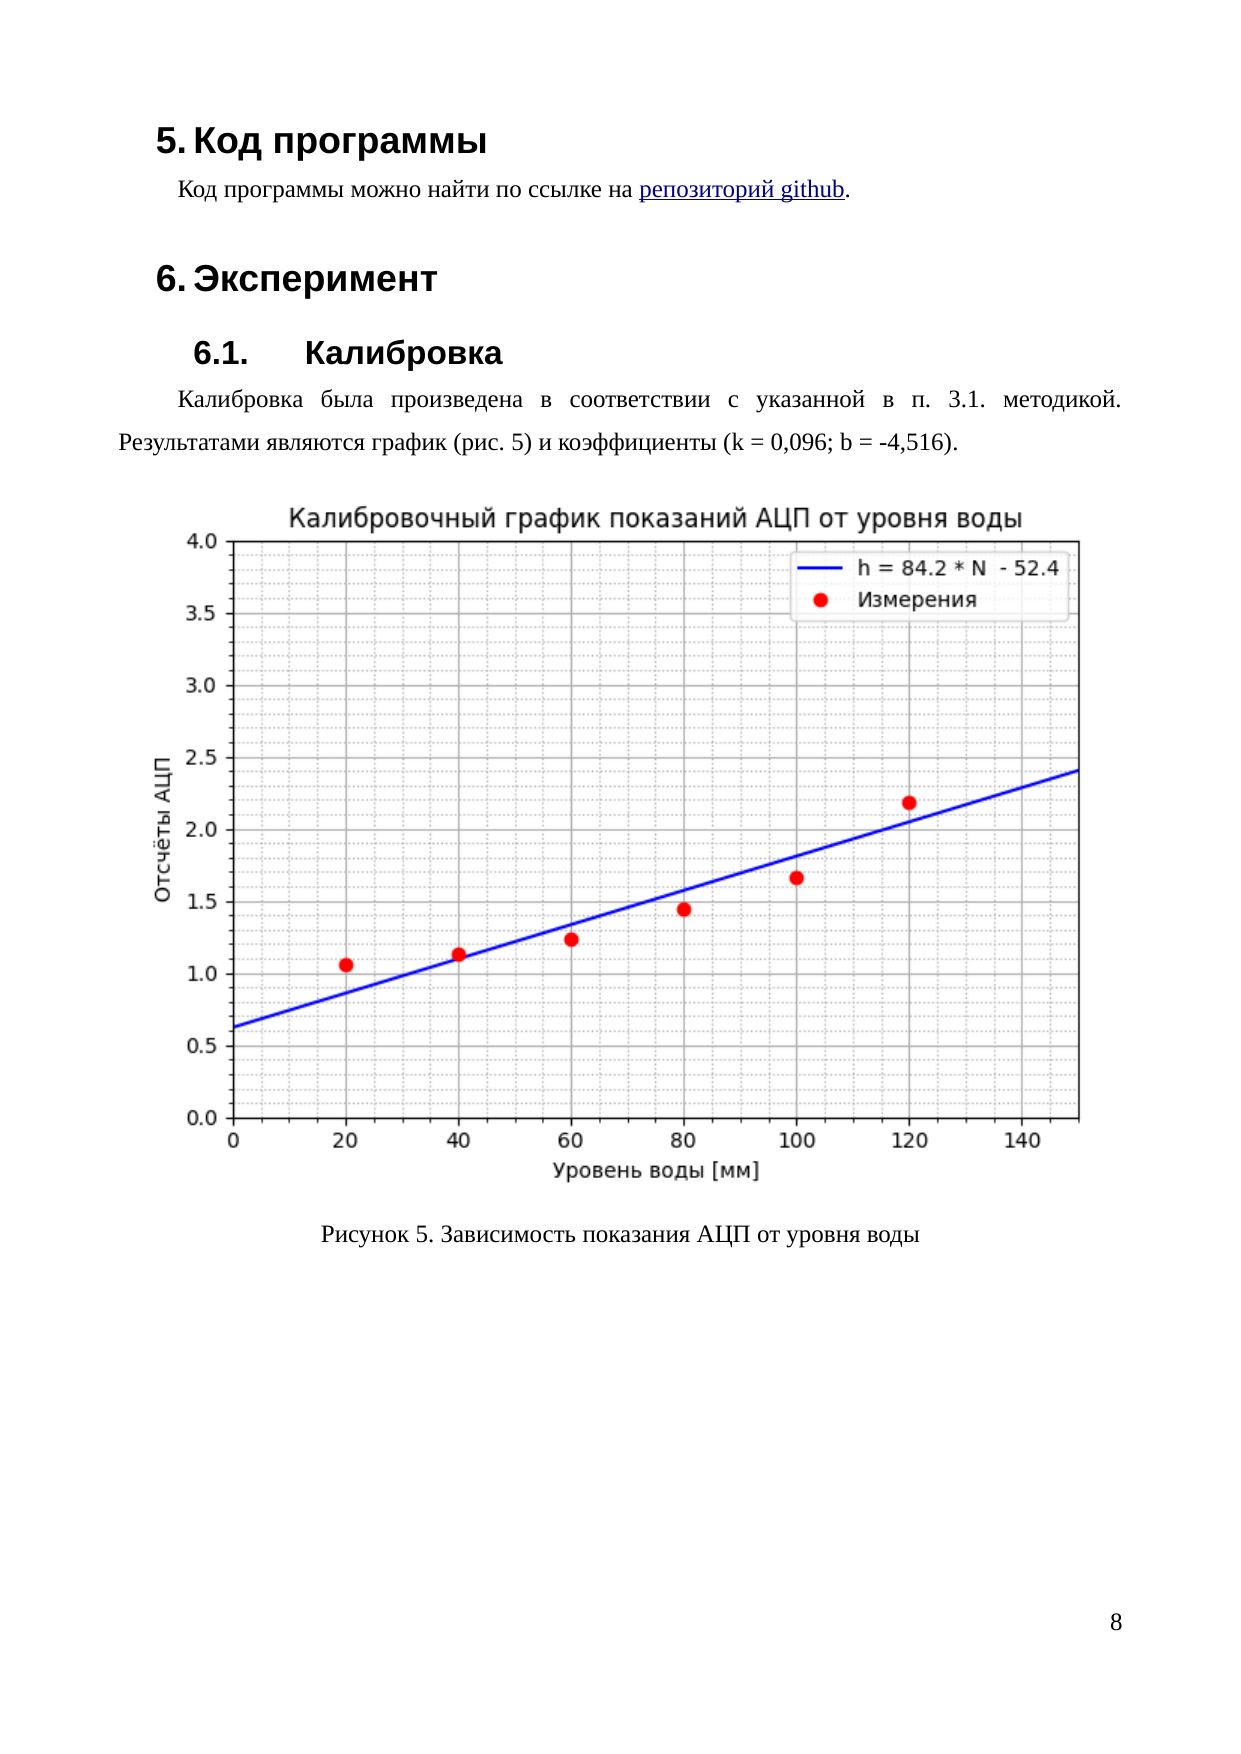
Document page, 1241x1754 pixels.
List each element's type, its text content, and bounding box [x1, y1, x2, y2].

subtitle Код программы [156, 118, 1122, 161]
text Код программы можно найти по ссылке на репозиторий github. [118, 174, 1122, 202]
text Рисунок 5. Зависимость показания АЦП от уровня воды [118, 485, 1122, 1248]
text Калибровка была произведена в соответствии с указанной в п. 3.1. методикой. Результатами являются график (рис. 5) и коэффициенты (k = 0,096; b = -4,516). [118, 384, 1122, 456]
subtitle Калибровка [193, 333, 1122, 371]
subtitle Эксперимент [156, 256, 1122, 299]
picture [140, 484, 1100, 1205]
